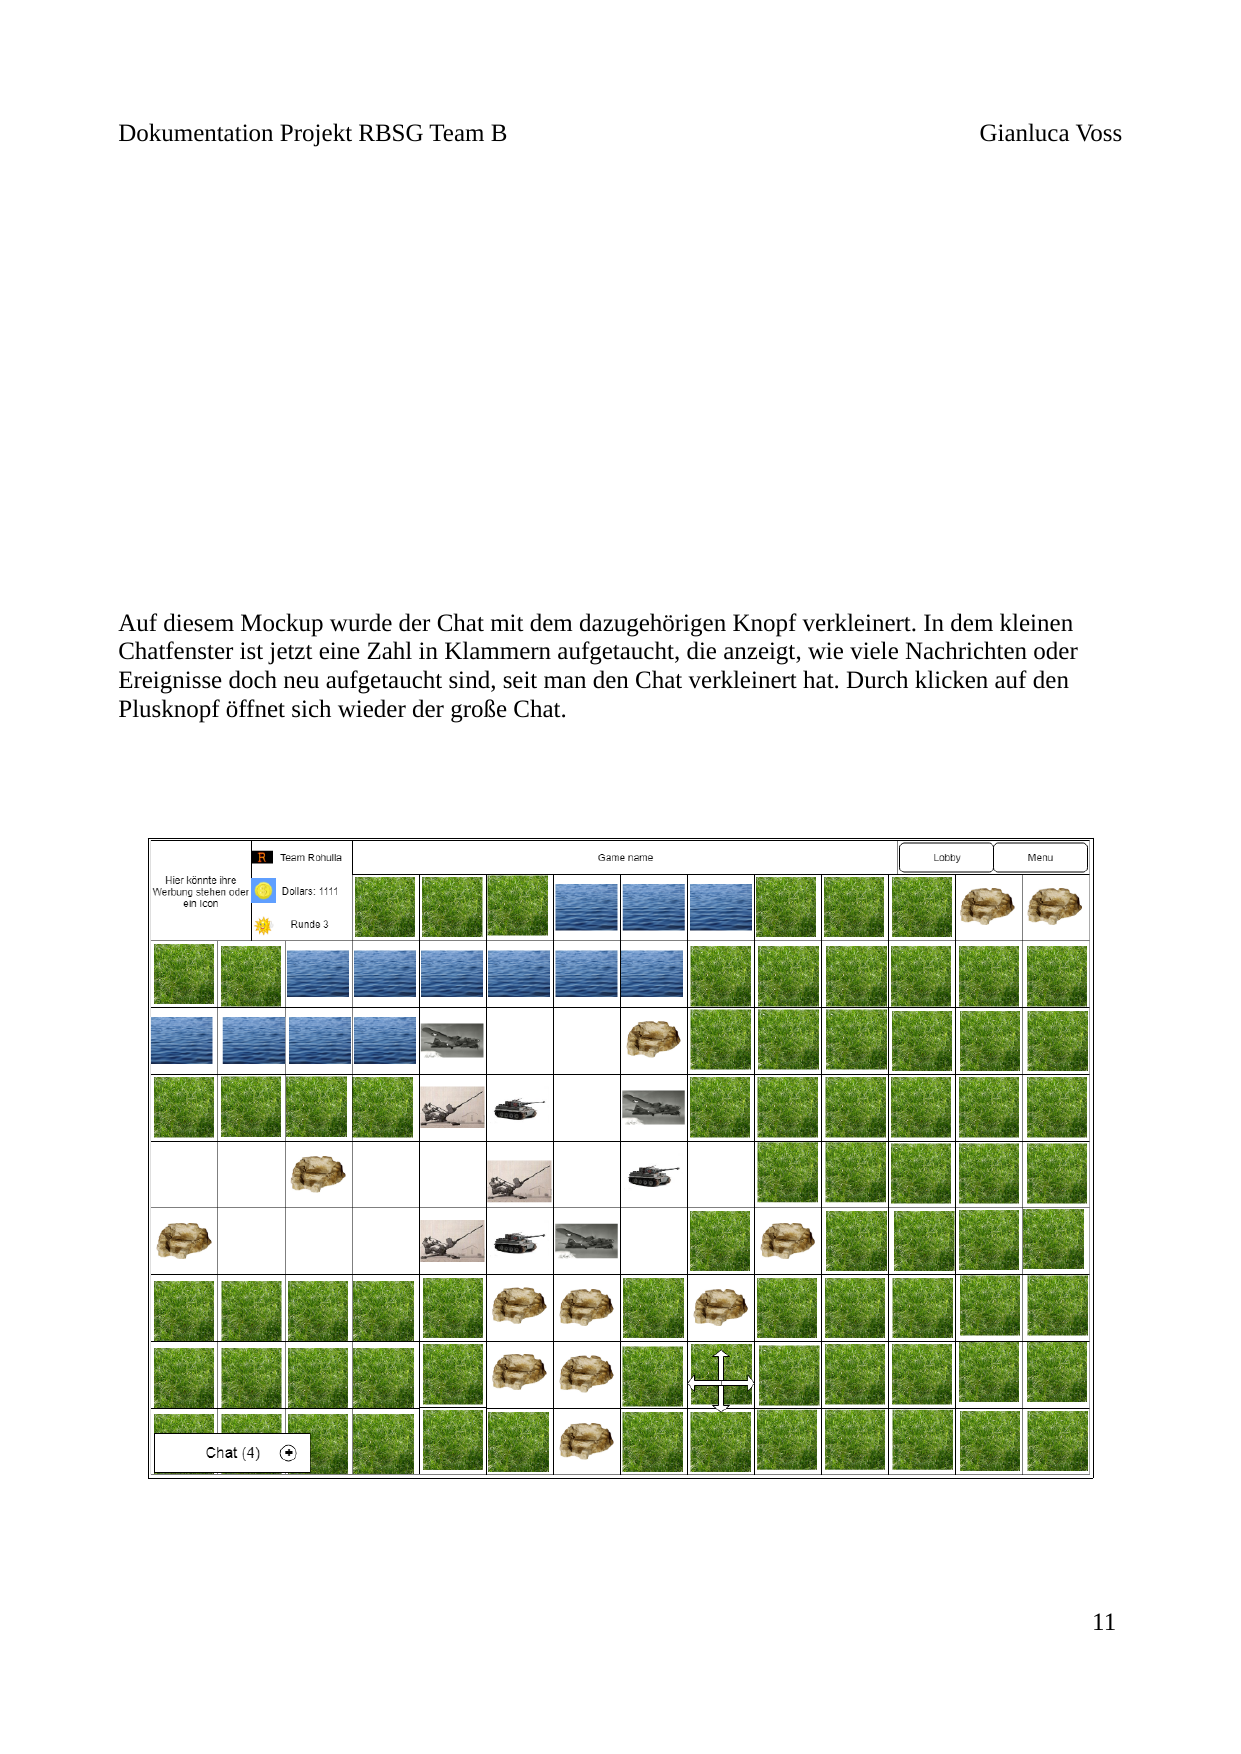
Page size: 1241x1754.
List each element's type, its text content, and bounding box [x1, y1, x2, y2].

text Auf diesem Mockup wurde der Chat mit dem dazugehörigen Knopf verkleinert. In dem kleinen Chatfenster ist jetzt eine Zahl in Klammern aufgetaucht, die anzeigt, wie viele Nachrichten oder [118, 608, 1122, 665]
text Ereignisse doch neu aufgetaucht sind, seit man den Chat verkleinert hat. Durch klicken auf den Plusknopf öffnet sich wieder der große Chat. [118, 665, 1122, 723]
picture [150, 840, 1090, 1475]
